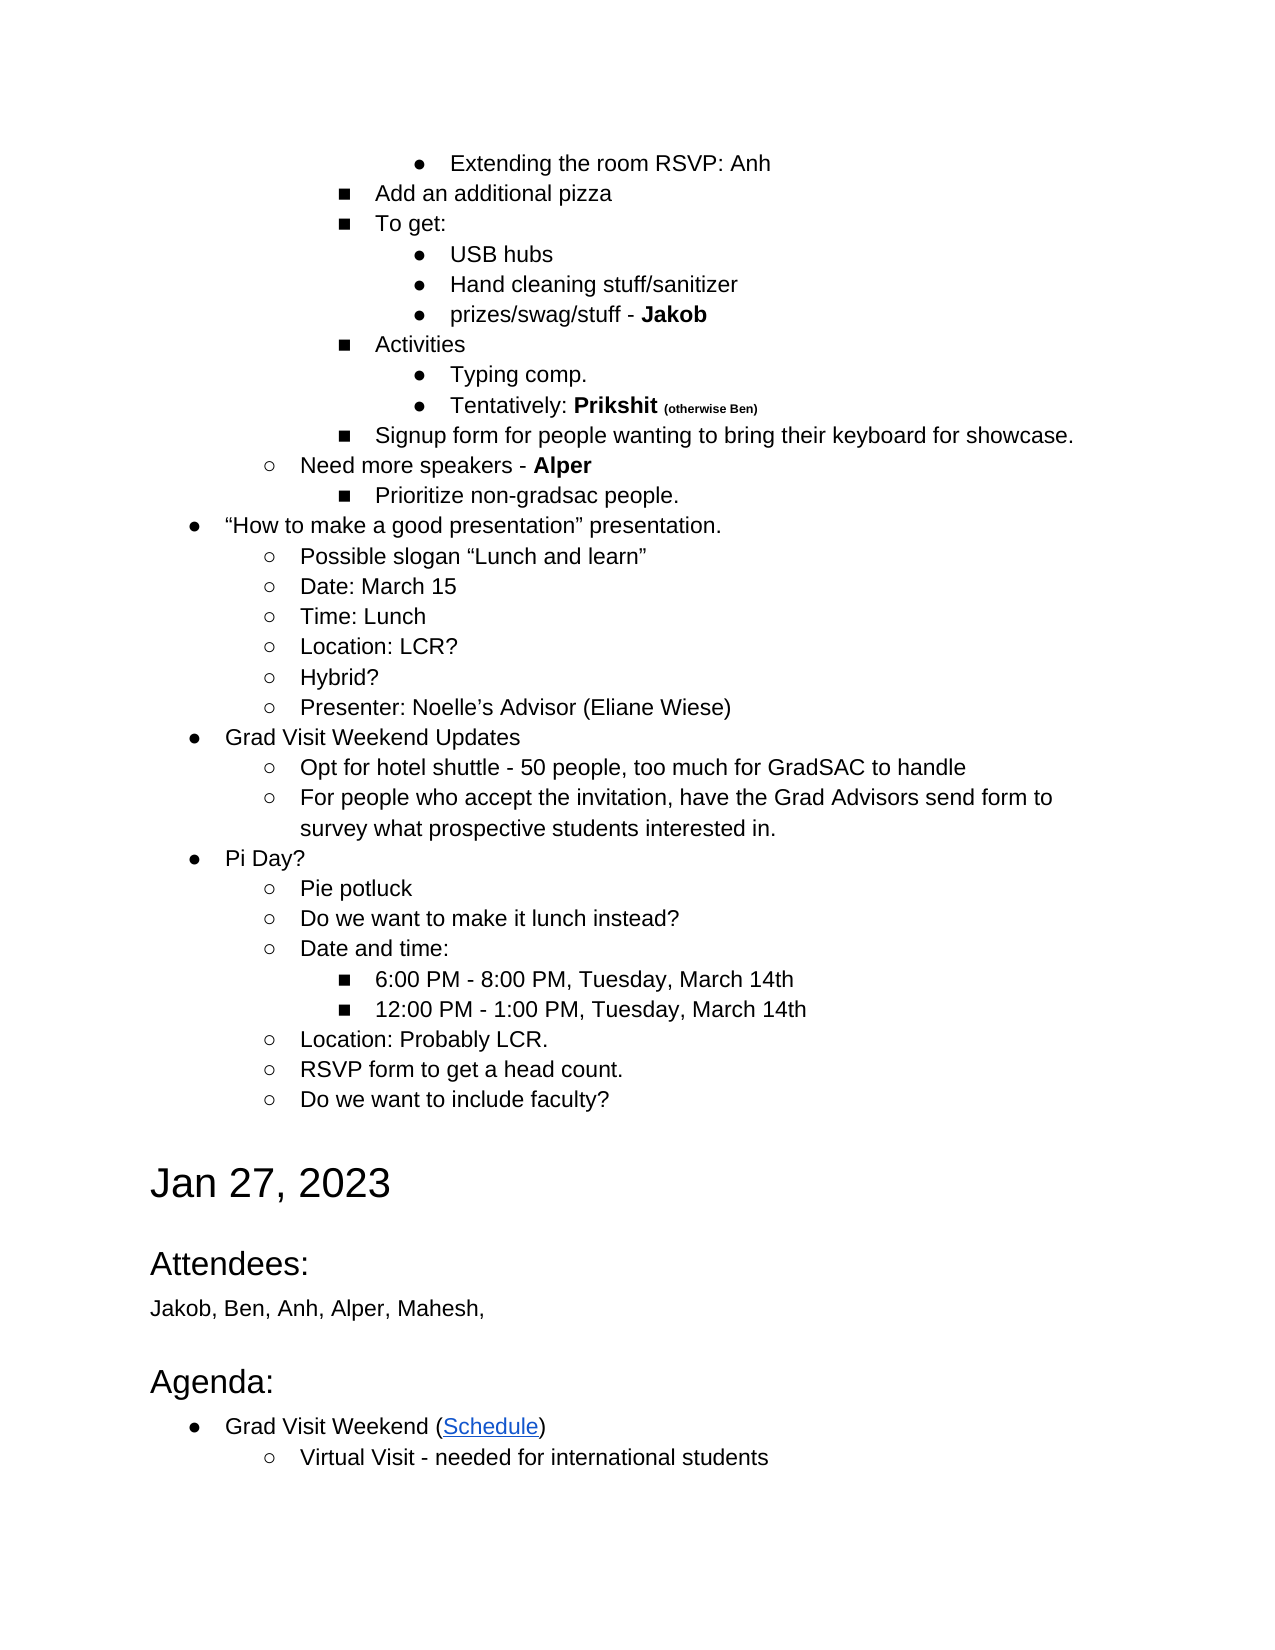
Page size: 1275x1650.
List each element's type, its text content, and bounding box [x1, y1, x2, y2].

list Time: Lunch [262, 603, 1125, 629]
list Possible slogan “Lunch and learn” [262, 543, 1125, 569]
list Signup form for people wanting to bring their keyboard for showcase. [337, 422, 1125, 448]
list Pi Day? [187, 845, 1125, 871]
subtitle Agenda: [150, 1362, 1125, 1401]
list USB hubs [412, 241, 1125, 267]
list Date and time: [262, 935, 1125, 962]
subtitle Attendees: [150, 1244, 1125, 1282]
list 12:00 PM - 1:00 PM, Tuesday, March 14th [337, 996, 1125, 1022]
list 6:00 PM - 8:00 PM, Tuesday, March 14th [337, 966, 1125, 992]
list Hybrid? [262, 663, 1125, 690]
text Jakob, Ben, Anh, Alper, Mahesh, [150, 1295, 1125, 1321]
list Prioritize non-gradsac people. [337, 482, 1125, 509]
list Hand cleaning stuff/sanitizer [412, 271, 1125, 297]
list prizes/swag/stuff - Jakob [412, 301, 1125, 327]
list Add an additional pizza [337, 180, 1125, 207]
list Extending the room RSVP: Anh [412, 150, 1125, 176]
list Location: LCR? [262, 633, 1125, 660]
list Need more speakers - Alper [262, 452, 1125, 478]
list Do we want to make it lunch instead? [262, 905, 1125, 932]
list Typing comp. [412, 361, 1125, 388]
list Opt for hotel shuttle - 50 people, too much for GradSAC to handle [262, 754, 1125, 781]
list To get: [337, 210, 1125, 237]
list Virtual Visit - needed for international students [262, 1443, 1125, 1470]
list RSVP form to get a head count. [262, 1056, 1125, 1083]
list Grad Visit Weekend (Schedule) [187, 1413, 1125, 1440]
subtitle Jan 27, 2023 [150, 1158, 1125, 1206]
list Presenter: Noelle’s Advisor (Eliane Wiese) [262, 694, 1125, 720]
list Do we want to include faculty? [262, 1086, 1125, 1113]
list For people who accept the invitation, have the Grad Advisors send form to survey what prospective students interested in. [262, 784, 1125, 841]
list “How to make a good presentation” presentation. [187, 512, 1125, 539]
list Pie potluck [262, 875, 1125, 901]
list Tentatively: Prikshit (otherwise Ben) [412, 392, 1125, 418]
list Activities [337, 331, 1125, 358]
list Grad Visit Weekend Updates [187, 724, 1125, 750]
list Location: Probably LCR. [262, 1026, 1125, 1052]
list Date: March 15 [262, 573, 1125, 599]
